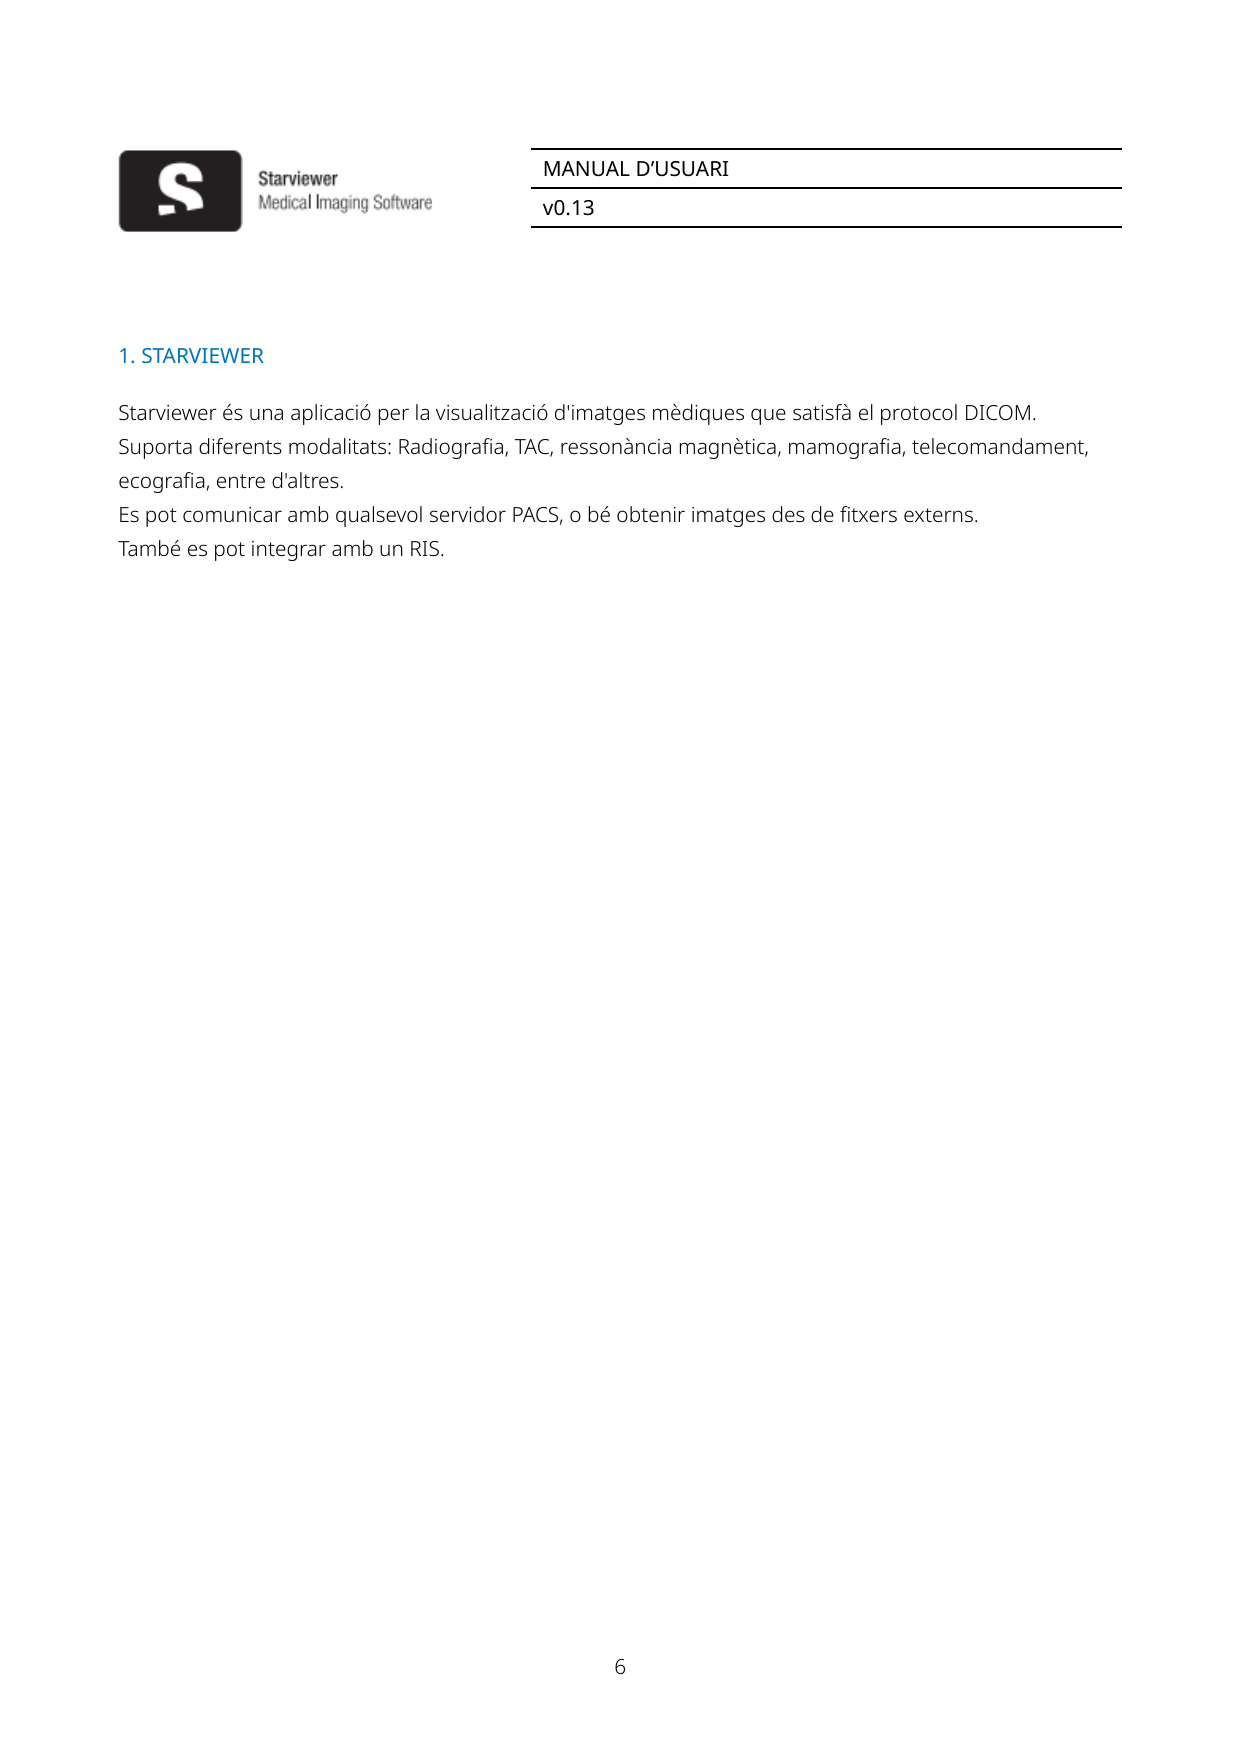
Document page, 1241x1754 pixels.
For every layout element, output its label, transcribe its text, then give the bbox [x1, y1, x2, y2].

subtitle Starviewer [118, 341, 1122, 370]
text També es pot integrar amb un RIS. [118, 534, 1122, 563]
text Es pot comunicar amb qualsevol servidor PACS, o bé obtenir imatges des de fitxers externs. [118, 501, 1122, 529]
text Starviewer és una aplicació per la visualització d'imatges mèdiques que satisfà el protocol DICOM. [118, 398, 1122, 427]
text Suporta diferents modalitats: Radiografia, TAC, ressonància magnètica, mamografia, telecomandament, ecografia, entre d'altres. [118, 432, 1122, 495]
